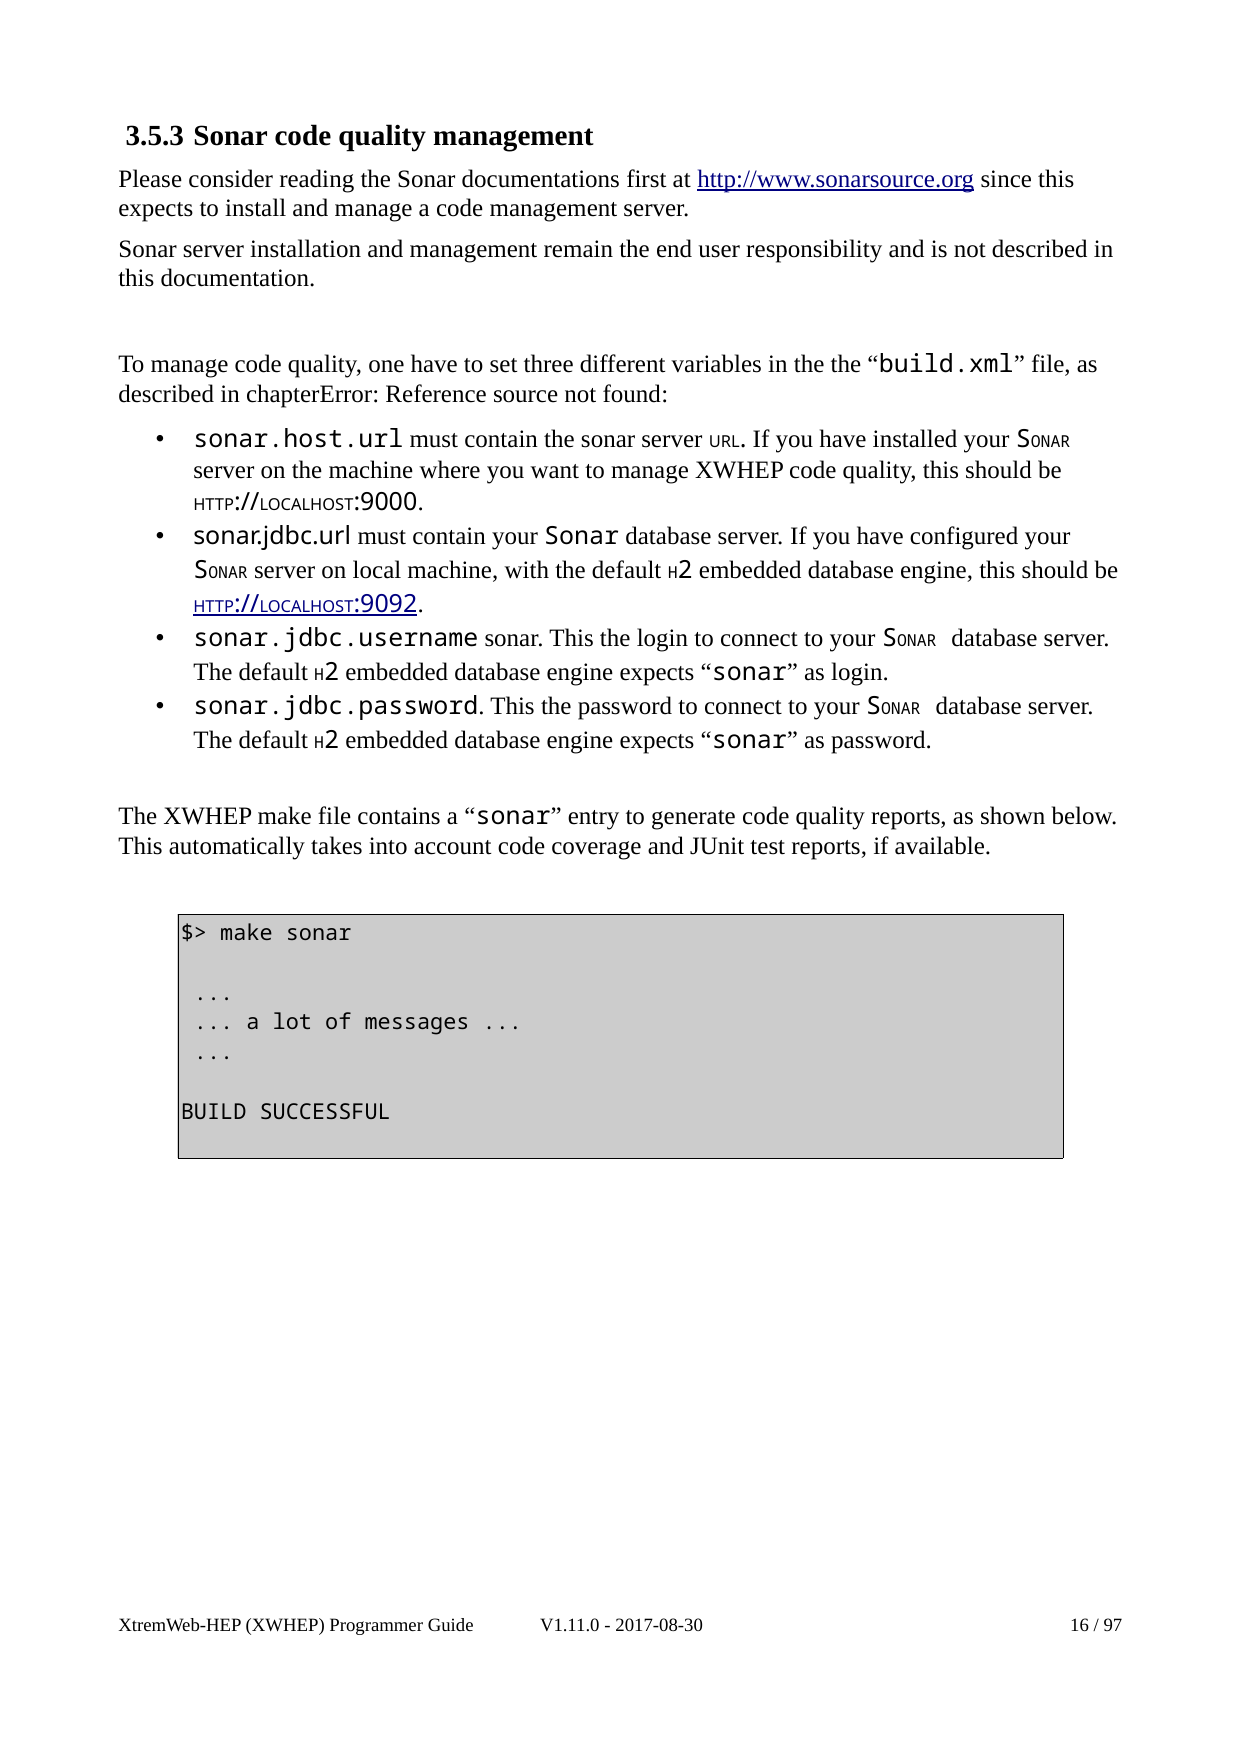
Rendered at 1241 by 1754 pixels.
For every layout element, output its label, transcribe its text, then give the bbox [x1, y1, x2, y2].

text Please consider reading the Sonar documentations first at http://www.sonarsource.org since this expects to install and manage a code management server. [118, 164, 1122, 222]
text BUILD SUCCESSFUL [179, 1093, 1063, 1122]
text ... [179, 973, 1063, 1003]
list sonar.jdbc.password. This the password to connect to your Sonar database server. The default h2 embedded database engine expects “sonar” as password. [156, 688, 1122, 756]
subtitle Sonar code quality management [118, 118, 1122, 152]
list sonar.jdbc.username sonar. This the login to connect to your Sonar database server. The default h2 embedded database engine expects “sonar” as login. [156, 620, 1122, 688]
list sonar.host.url must contain the sonar server url. If you have installed your Sonar server on the machine where you want to manage XWHEP code quality, this should be http://localhost:9000. [156, 421, 1122, 518]
text $> make sonar [179, 915, 1063, 944]
text The XWHEP make file contains a “sonar” entry to generate code quality reports, as shown below. This automatically takes into account code coverage and JUnit test reports, if available. [118, 797, 1122, 860]
text ... [179, 1033, 1063, 1063]
text To manage code quality, one have to set three different variables in the the “build.xml” file, as described in chapterErreur : source de la référence non trouvée: [118, 345, 1122, 408]
text ... a lot of messages ... [179, 1003, 1063, 1033]
list sonar.jdbc.url must contain your Sonar database server. If you have configured your Sonar server on local machine, with the default h2 embedded database engine, this should be http://localhost:9092. [156, 518, 1122, 620]
text Sonar server installation and management remain the end user responsibility and is not described in this documentation. [118, 234, 1122, 292]
